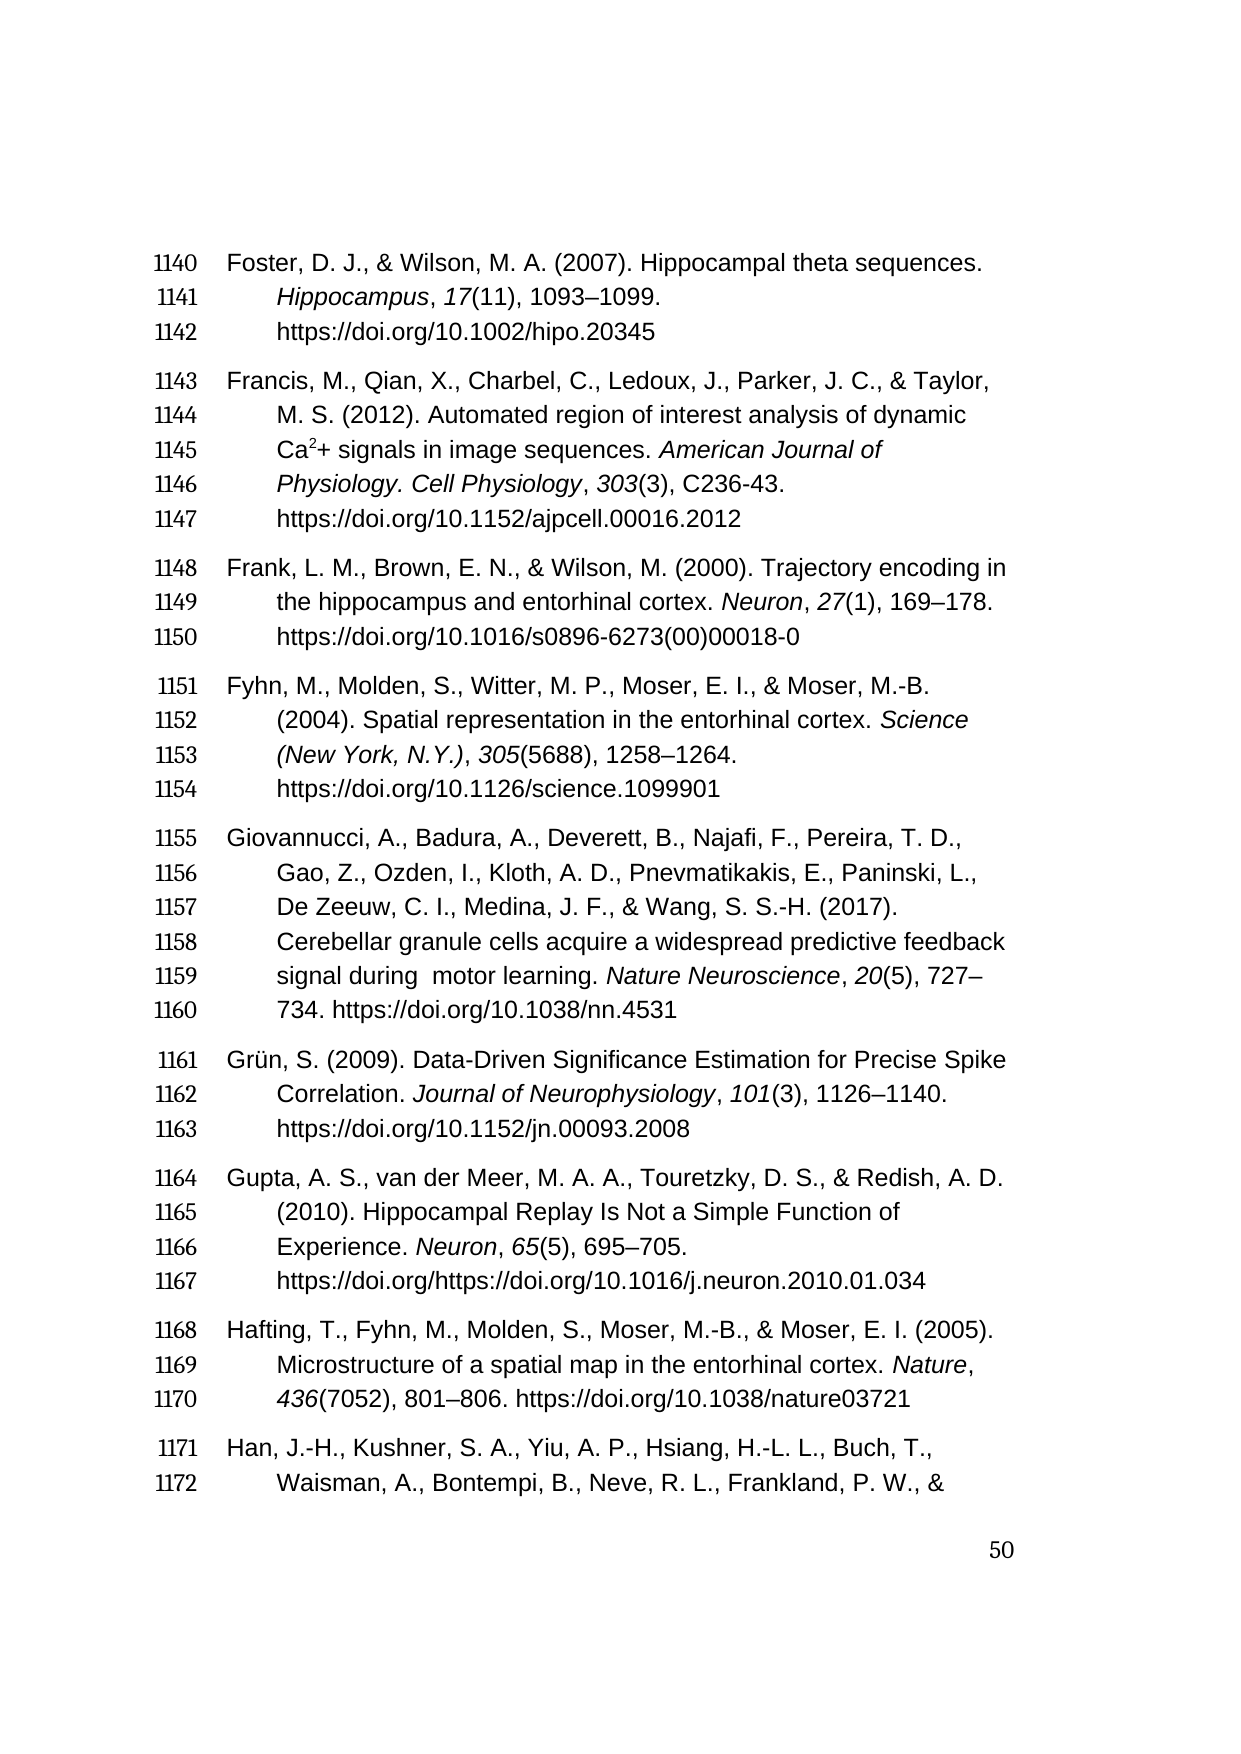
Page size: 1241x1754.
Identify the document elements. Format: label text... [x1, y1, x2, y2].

text Gupta, A. S., van der Meer, M. A. A., Touretzky, D. S., & Redish, A. D. (2010). Hippocampal Replay Is Not a Simple Function of Experience. Neuron, 65(5), 695–705. https://doi.org/https://doi.org/10.1016/j.neuron.2010.01.034 [226, 1163, 1014, 1295]
text Grün, S. (2009). Data-Driven Significance Estimation for Precise Spike Correlation. Journal of Neurophysiology, 101(3), 1126–1140. https://doi.org/10.1152/jn.00093.2008 [226, 1044, 1014, 1142]
text Han, J.-H., Kushner, S. A., Yiu, A. P., Hsiang, H.-L. L., Buch, T., Waisman, A., Bontempi, B., Neve, R. L., Frankland, P. W., & [226, 1433, 1014, 1496]
text Fyhn, M., Molden, S., Witter, M. P., Moser, E. I., & Moser, M.-B. (2004). Spatial representation in the entorhinal cortex. Science (New York, N.Y.), 305(5688), 1258–1264. https://doi.org/10.1126/science.1099901 [226, 671, 1014, 803]
text Foster, D. J., & Wilson, M. A. (2007). Hippocampal theta sequences. Hippocampus, 17(11), 1093–1099. https://doi.org/10.1002/hipo.20345 [226, 248, 1014, 345]
text Hafting, T., Fyhn, M., Molden, S., Moser, M.-B., & Moser, E. I. (2005). Microstructure of a spatial map in the entorhinal cortex. Nature, 436(7052), 801–806. https://doi.org/10.1038/nature03721 [226, 1315, 1014, 1413]
text Giovannucci, A., Badura, A., Deverett, B., Najafi, F., Pereira, T. D., Gao, Z., Ozden, I., Kloth, A. D., Pnevmatikakis, E., Paninski, L., De Zeeuw, C. I., Medina, J. F., & Wang, S. S.-H. (2017). Cerebellar granule cells acquire a widespread predictive feedback signal during motor learning. Nature Neuroscience, 20(5), 727–734. https://doi.org/10.1038/nn.4531 [226, 823, 1014, 1024]
text Frank, L. M., Brown, E. N., & Wilson, M. (2000). Trajectory encoding in the hippocampus and entorhinal cortex. Neuron, 27(1), 169–178. https://doi.org/10.1016/s0896-6273(00)00018-0 [226, 553, 1014, 650]
text Francis, M., Qian, X., Charbel, C., Ledoux, J., Parker, J. C., & Taylor, M. S. (2012). Automated region of interest analysis of dynamic Ca2+ signals in image sequences. American Journal of Physiology. Cell Physiology, 303(3), C236-43. https://doi.org/10.1152/ajpcell.00016.2012 [226, 366, 1014, 532]
